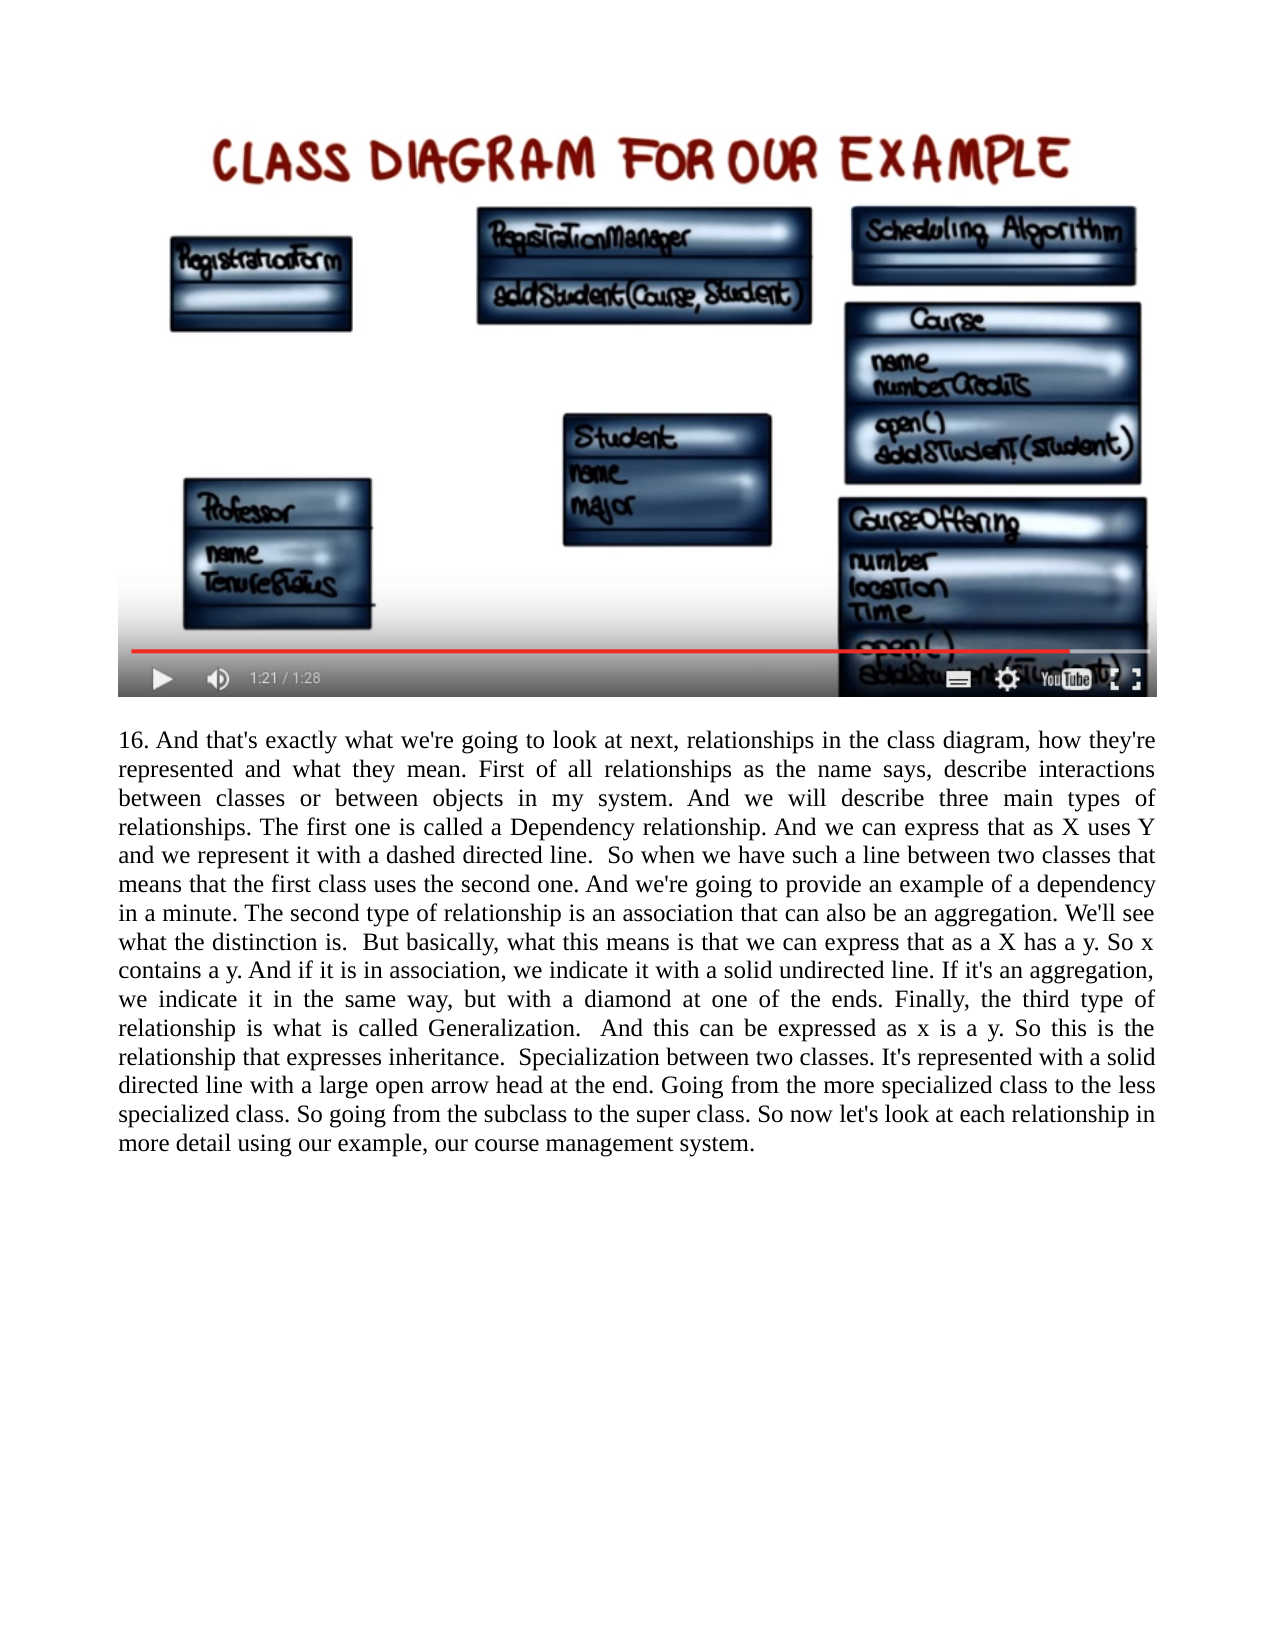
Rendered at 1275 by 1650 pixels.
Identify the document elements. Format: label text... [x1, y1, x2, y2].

picture [118, 118, 1157, 697]
text 16. And that's exactly what we're going to look at next, relationships in the class diagram, how they're represented and what they mean. First of all relationships as the name says, describe interactions between classes or between objects in my system. And we will describe three main types of relationships. The first one is called a Dependency relationship. And we can express that as X uses Y and we represent it with a dashed directed line. So when we have such a line between two classes that means that the first class uses the second one. And we're going to provide an example of a dependency in a minute. The second type of relationship is an association that can also be an aggregation. We'll see what the distinction is. But basically, what this means is that we can express that as a X has a y. So x contains a y. And if it is in association, we indicate it with a solid undirected line. If it's an aggregation, we indicate it in the same way, but with a diamond at one of the ends. Finally, the third type of relationship is what is called Generalization. And this can be expressed as x is a y. So this is the relationship that expresses inheritance. Specialization between two classes. It's represented with a solid directed line with a large open arrow head at the end. Going from the more specialized class to the less specialized class. So going from the subclass to the super class. So now let's look at each relationship in more detail using our example, our course management system. [118, 725, 1157, 1157]
